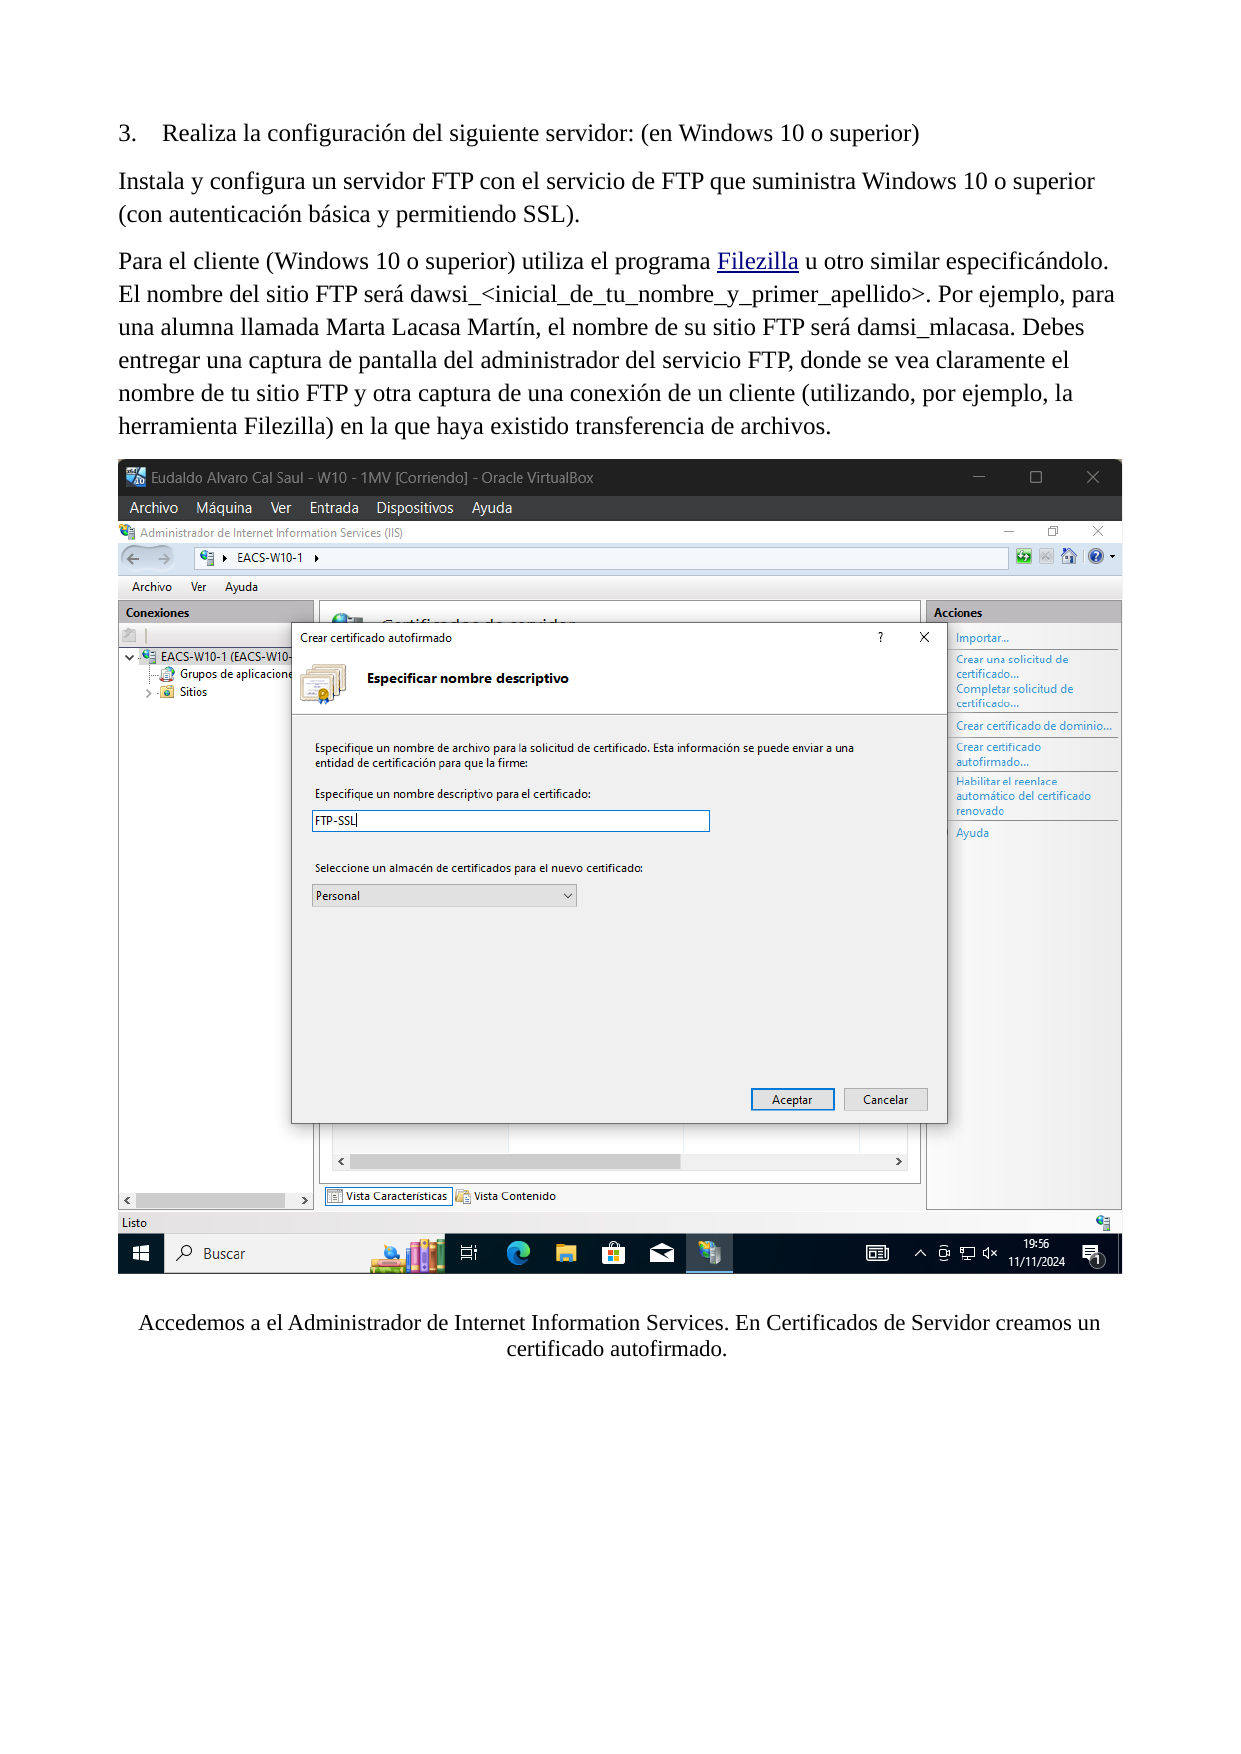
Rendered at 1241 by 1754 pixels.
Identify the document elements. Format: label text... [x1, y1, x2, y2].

text Para el cliente (Windows 10 o superior) utiliza el programa Filezilla u otro similar especificándolo. El nombre del sitio FTP será dawsi_<inicial_de_tu_nombre_y_primer_apellido>. Por ejemplo, para una alumna llamada Marta Lacasa Martín, el nombre de su sitio FTP será damsi_mlacasa. Debes entregar una captura de pantalla del administrador del servicio FTP, donde se vea claramente el nombre de tu sitio FTP y otra captura de una conexión de un cliente (utilizando, por ejemplo, la herramienta Filezilla) en la que haya existido transferencia de archivos. [118, 246, 1122, 440]
text 3. Realiza la configuración del siguiente servidor: (en Windows 10 o superior) [118, 118, 1122, 147]
text Instala y configura un servidor FTP con el servicio de FTP que suministra Windows 10 o superior (con autenticación básica y permitiendo SSL). [118, 166, 1122, 227]
picture [118, 459, 1123, 1274]
